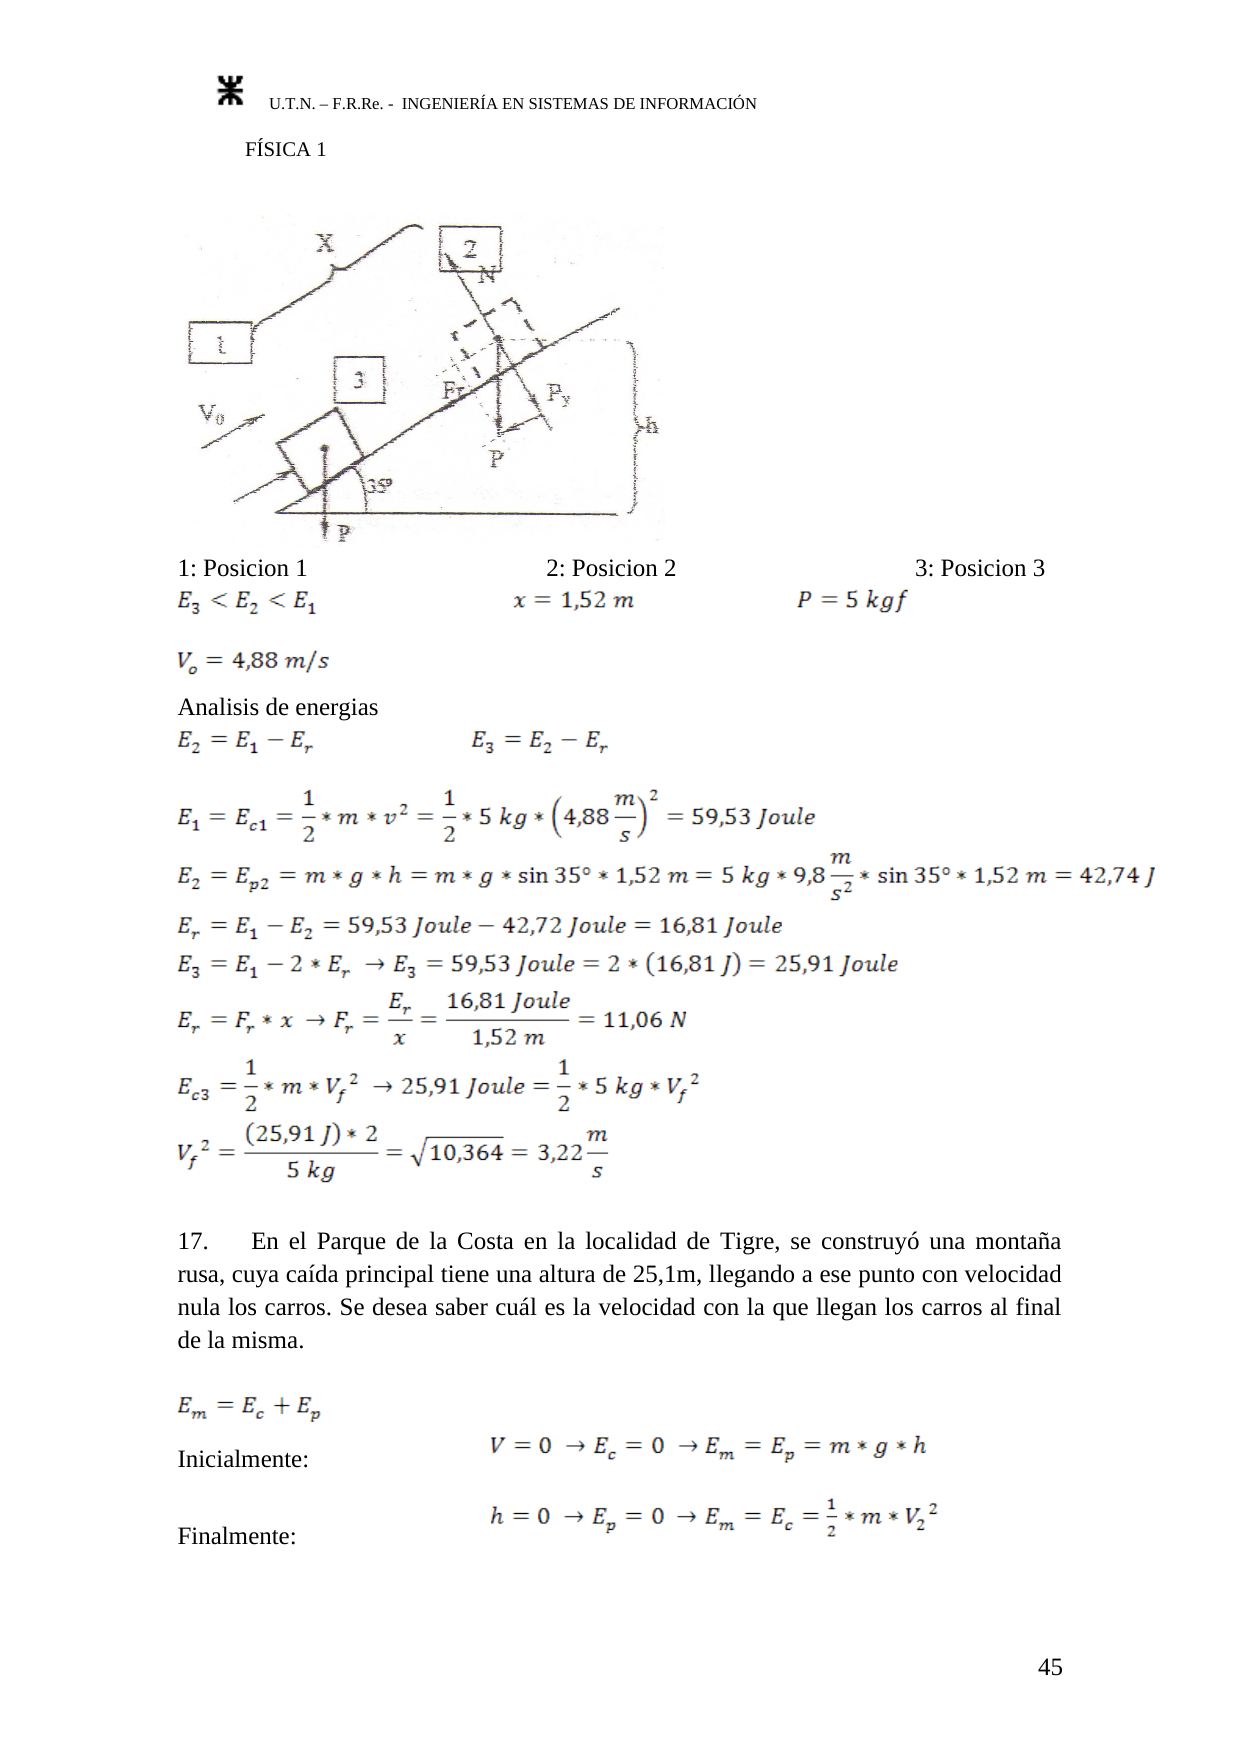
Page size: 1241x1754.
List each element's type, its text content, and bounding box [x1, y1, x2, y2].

picture [490, 1431, 927, 1468]
picture [177, 214, 665, 549]
picture [177, 911, 782, 946]
picture [797, 586, 908, 621]
picture [177, 786, 821, 847]
text 17. En el Parque de la Costa en la localidad de Tigre, se construyó una montaña rusa, cuya caída principal tiene una altura de 25,1m, llegando a ese punto con velocidad nula los carros. Se desea saber cuál es la velocidad con la que llegan los carros al final de la misma. [177, 1226, 1063, 1354]
picture [490, 1497, 941, 1545]
picture [177, 950, 898, 985]
text Finalmente: [177, 1498, 1063, 1573]
picture [177, 988, 687, 1053]
picture [177, 1391, 323, 1427]
text Analisis de energias [177, 692, 1063, 721]
picture [471, 725, 610, 760]
picture [177, 646, 329, 681]
picture [177, 725, 315, 760]
text 1: Posicion 1 2: Posicion 2 3: Posicion 3 [177, 553, 1063, 582]
picture [177, 851, 1155, 907]
picture [177, 586, 318, 621]
text Inicialmente: [177, 1431, 1063, 1491]
picture [177, 1121, 609, 1189]
picture [177, 1056, 701, 1118]
picture [513, 586, 634, 621]
